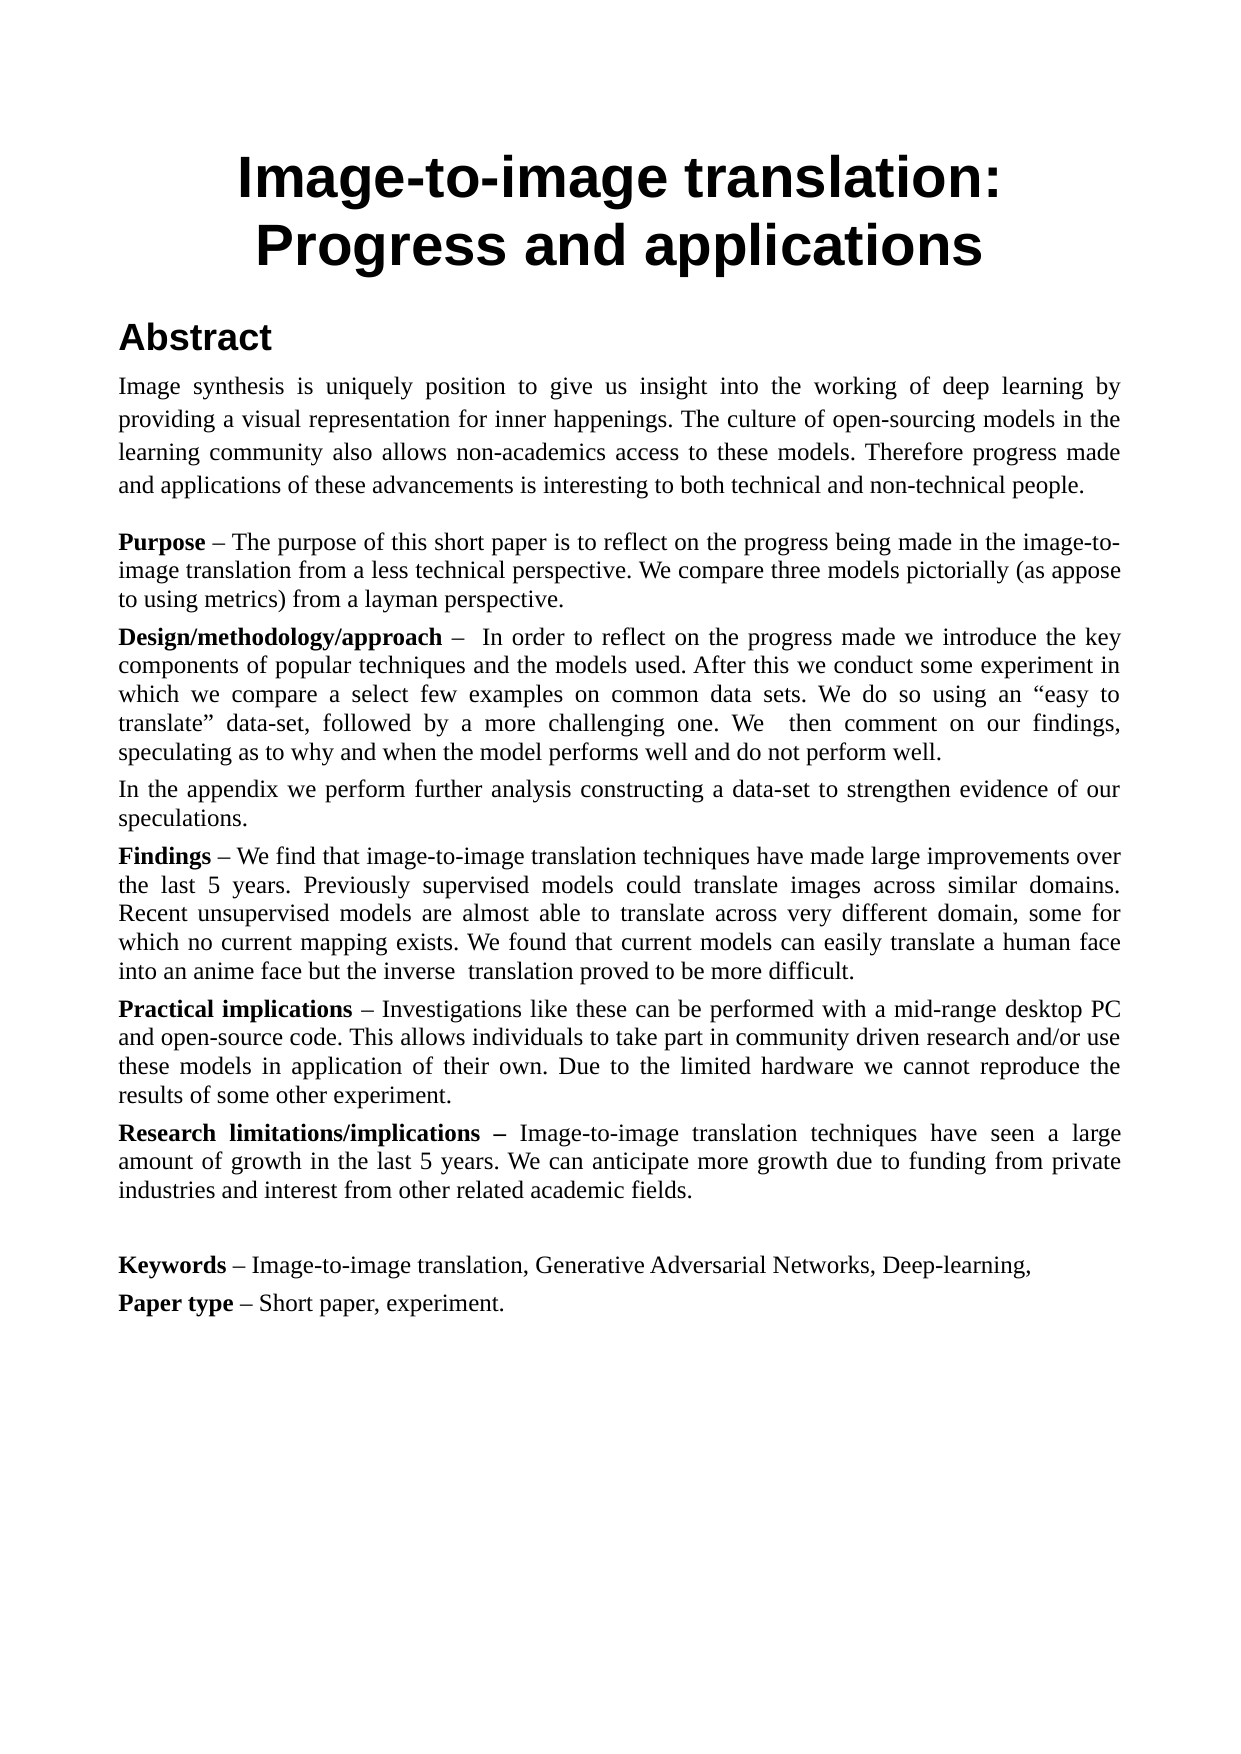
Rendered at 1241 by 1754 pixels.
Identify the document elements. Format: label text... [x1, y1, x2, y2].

text Design/methodology/approach – In order to reflect on the progress made we introduce the key components of popular techniques and the models used. After this we conduct some experiment in which we compare a select few examples on common data sets. We do so using an “easy to translate” data-set, followed by a more challenging one. We then comment on our findings, speculating as to why and when the model performs well and do not perform well. [118, 622, 1122, 766]
text Keywords – Image-to-image translation, Generative Adversarial Networks, Deep-learning, [118, 1251, 1122, 1279]
text Paper type – Short paper, experiment. [118, 1288, 1122, 1317]
title Image-to-image translation: Progress and applications [118, 143, 1122, 277]
text Findings – We find that image-to-image translation techniques have made large improvements over the last 5 years. Previously supervised models could translate images across similar domains. Recent unsupervised models are almost able to translate across very different domain, some for which no current mapping exists. We found that current models can easily translate a human face into an anime face but the inverse translation proved to be more difficult. [118, 841, 1122, 985]
text In the appendix we perform further analysis constructing a data-set to strengthen evidence of our speculations. [118, 774, 1122, 832]
text Practical implications – Investigations like these can be performed with a mid-range desktop PC and open-source code. This allows individuals to take part in community driven research and/or use these models in application of their own. Due to the limited hardware we cannot reproduce the results of some other experiment. [118, 994, 1122, 1109]
subtitle Abstract [118, 315, 1122, 358]
text Image synthesis is uniquely position to give us insight into the working of deep learning by providing a visual representation for inner happenings. The culture of open-sourcing models in the learning community also allows non-academics access to these models. Therefore progress made and applications of these advancements is interesting to both technical and non-technical people. [118, 371, 1122, 499]
text Purpose – The purpose of this short paper is to reflect on the progress being made in the image-to-image translation from a less technical perspective. We compare three models pictorially (as appose to using metrics) from a layman perspective. [118, 527, 1122, 613]
text Research limitations/implications – Image-to-image translation techniques have seen a large amount of growth in the last 5 years. We can anticipate more growth due to funding from private industries and interest from other related academic fields. [118, 1118, 1122, 1204]
